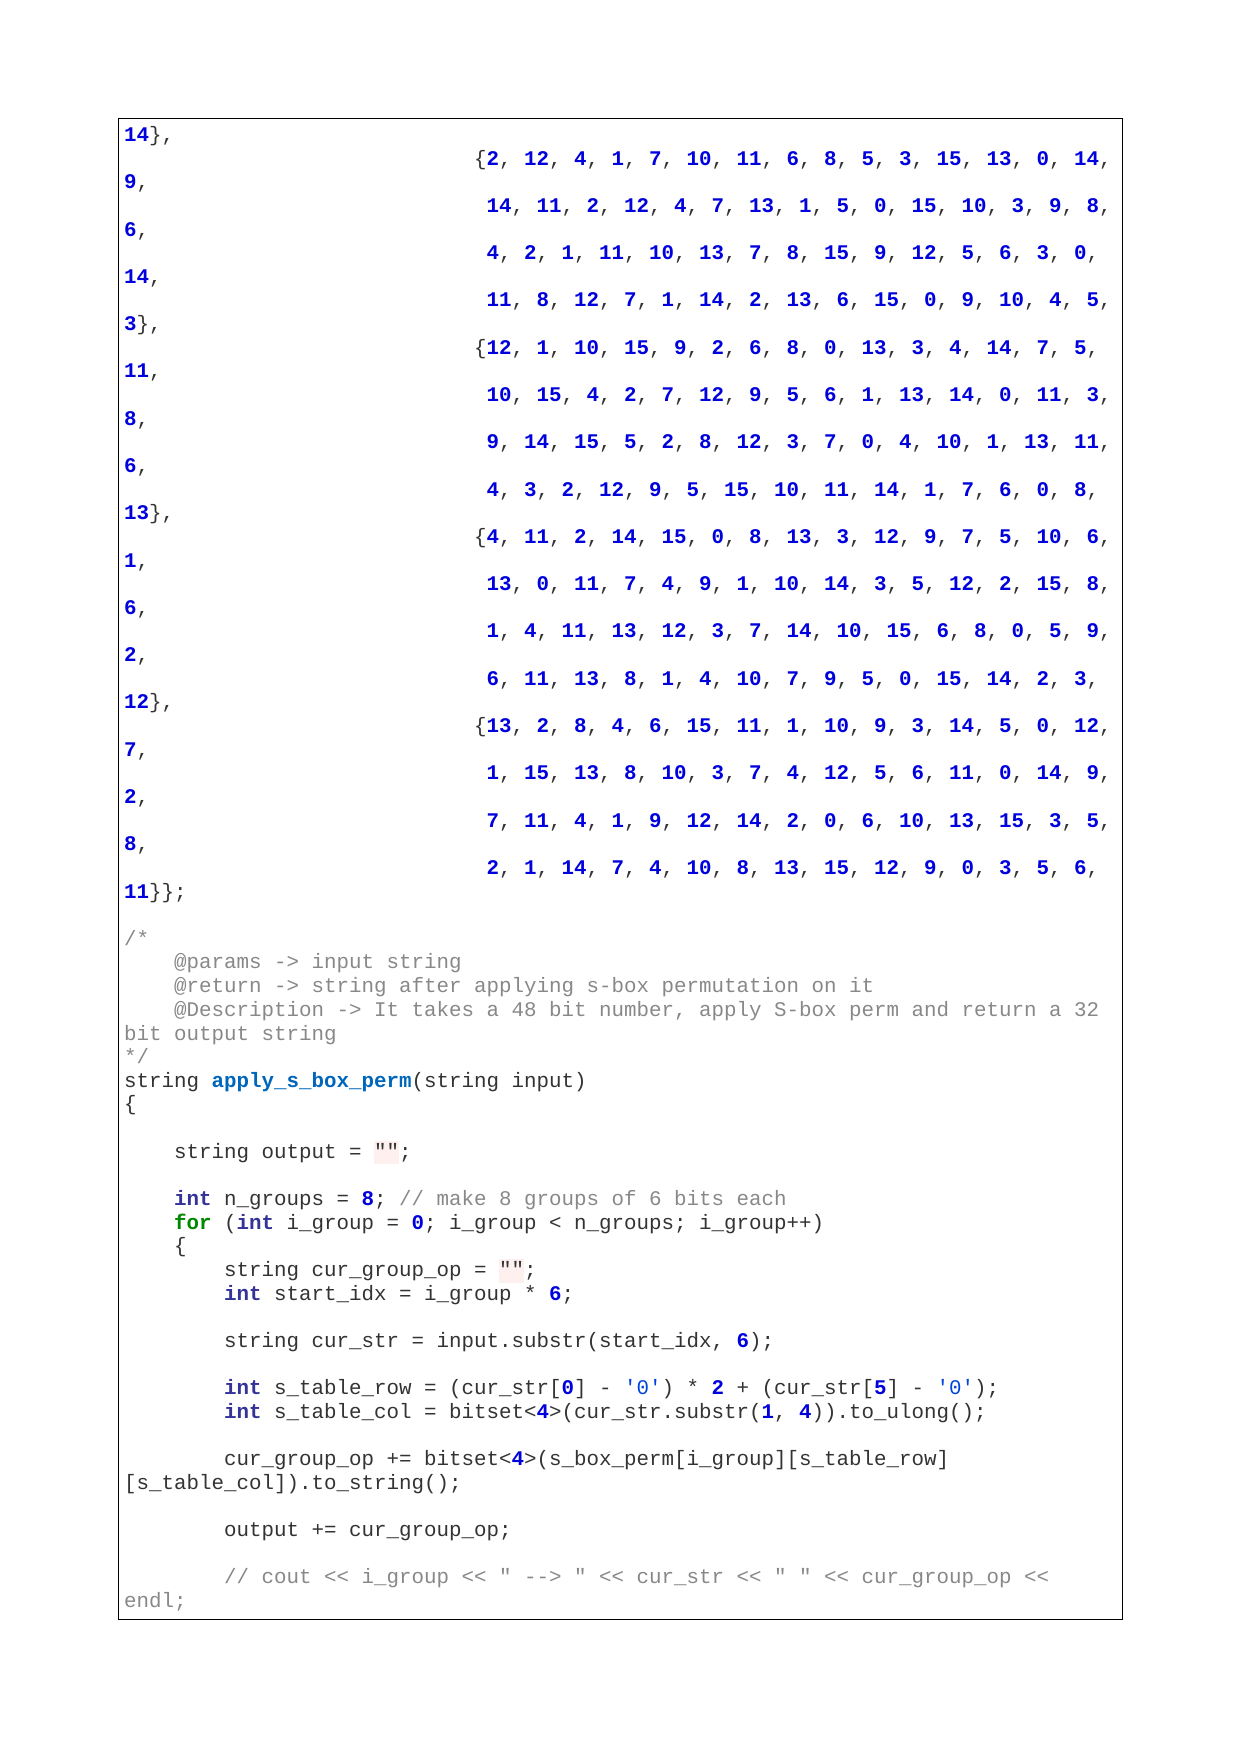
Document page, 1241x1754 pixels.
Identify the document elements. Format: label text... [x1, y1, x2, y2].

table_header 14}, {2, 12, 4, 1, 7, 10, 11, 6, 8, 5, 3, 15, 13, 0, 14, 9, 14, 11, 2, 12, 4, 7, 13, 1, 5, 0, 15, 10, 3, 9, 8, 6, 4, 2, 1, 11, 10, 13, 7, 8, 15, 9, 12, 5, 6, 3, 0, 14, 11, 8, 12, 7, 1, 14, 2, 13, 6, 15, 0, 9, 10, 4, 5, 3}, {12, 1, 10, 15, 9, 2, 6, 8, 0, 13, 3, 4, 14, 7, 5, 11, 10, 15, 4, 2, 7, 12, 9, 5, 6, 1, 13, 14, 0, 11, 3, 8, 9, 14, 15, 5, 2, 8, 12, 3, 7, 0, 4, 10, 1, 13, 11, 6, 4, 3, 2, 12, 9, 5, 15, 10, 11, 14, 1, 7, 6, 0, 8, 13}, {4, 11, 2, 14, 15, 0, 8, 13, 3, 12, 9, 7, 5, 10, 6, 1, 13, 0, 11, 7, 4, 9, 1, 10, 14, 3, 5, 12, 2, 15, 8, 6, 1, 4, 11, 13, 12, 3, 7, 14, 10, 15, 6, 8, 0, 5, 9, 2, 6, 11, 13, 8, 1, 4, 10, 7, 9, 5, 0, 15, 14, 2, 3, 12}, {13, 2, 8, 4, 6, 15, 11, 1, 10, 9, 3, 14, 5, 0, 12, 7, 1, 15, 13, 8, 10, 3, 7, 4, 12, 5, 6, 11, 0, 14, 9, 2, 7, 11, 4, 1, 9, 12, 14, 2, 0, 6, 10, 13, 15, 3, 5, 8, 2, 1, 14, 7, 4, 10, 8, 13, 15, 12, 9, 0, 3, 5, 6, 11}}; /* @params -> input string @return -> string after applying s-box permutation on it @Description -> It takes a 48 bit number, apply S-box perm and return a 32 bit output string */ string apply_s_box_perm(string input) { string output = ""; int n_groups = 8; // make 8 groups of 6 bits each for (int i_group = 0; i_group < n_groups; i_group++) { string cur_group_op = ""; int start_idx = i_group * 6; string cur_str = input.substr(start_idx, 6); int s_table_row = (cur_str[0] - '0') * 2 + (cur_str[5] - '0'); int s_table_col = bitset<4>(cur_str.substr(1, 4)).to_ulong(); cur_group_op += bitset<4>(s_box_perm[i_group][s_table_row][s_table_col]).to_string(); output += cur_group_op; // cout << i_group << " --> " << cur_str << " " << cur_group_op << endl; [119, 119, 1122, 1619]
